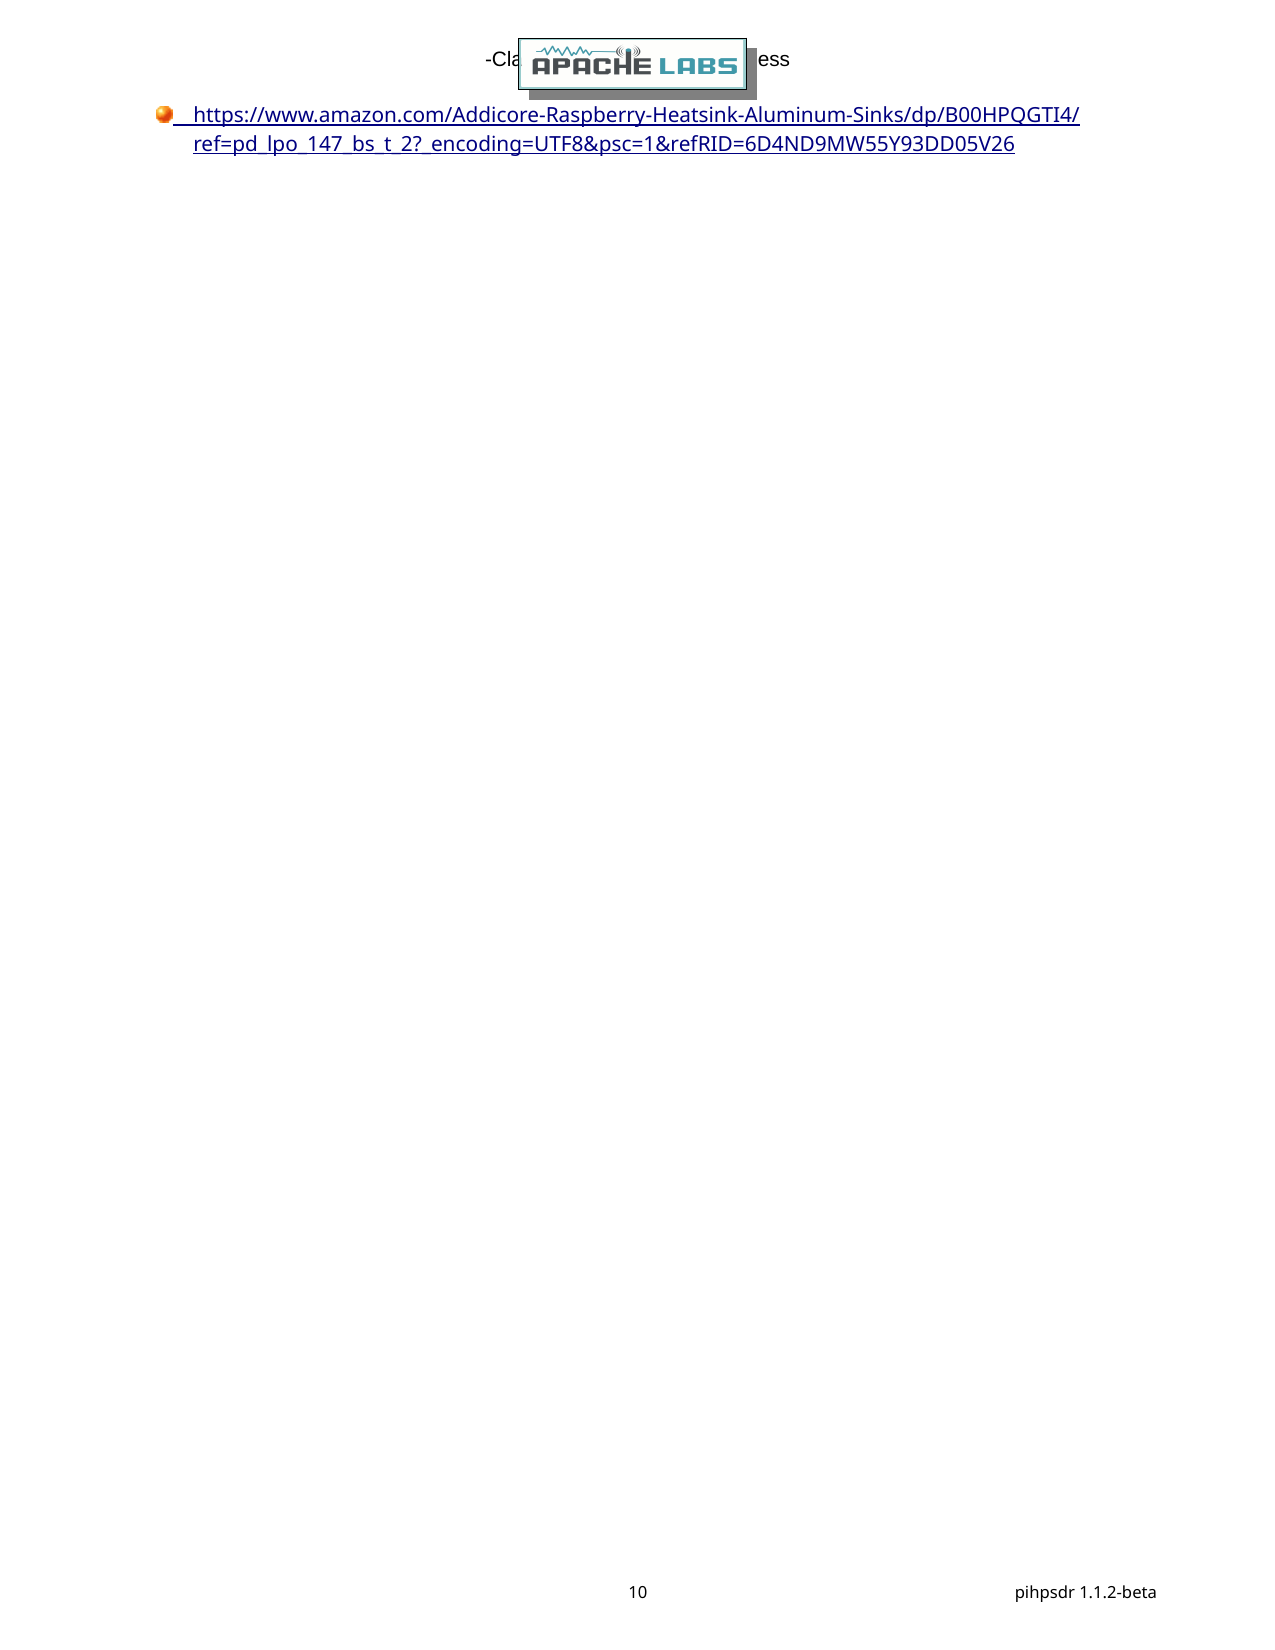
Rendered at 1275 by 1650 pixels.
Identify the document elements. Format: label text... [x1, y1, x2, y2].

list https://www.amazon.com/Addicore-Raspberry-Heatsink-Aluminum-Sinks/dp/B00HPQGTI4/ref=pd_lpo_147_bs_t_2?_encoding=UTF8&psc=1&refRID=6D4ND9MW55Y93DD05V26 [156, 100, 1157, 157]
picture [156, 106, 173, 123]
picture [521, 40, 744, 87]
